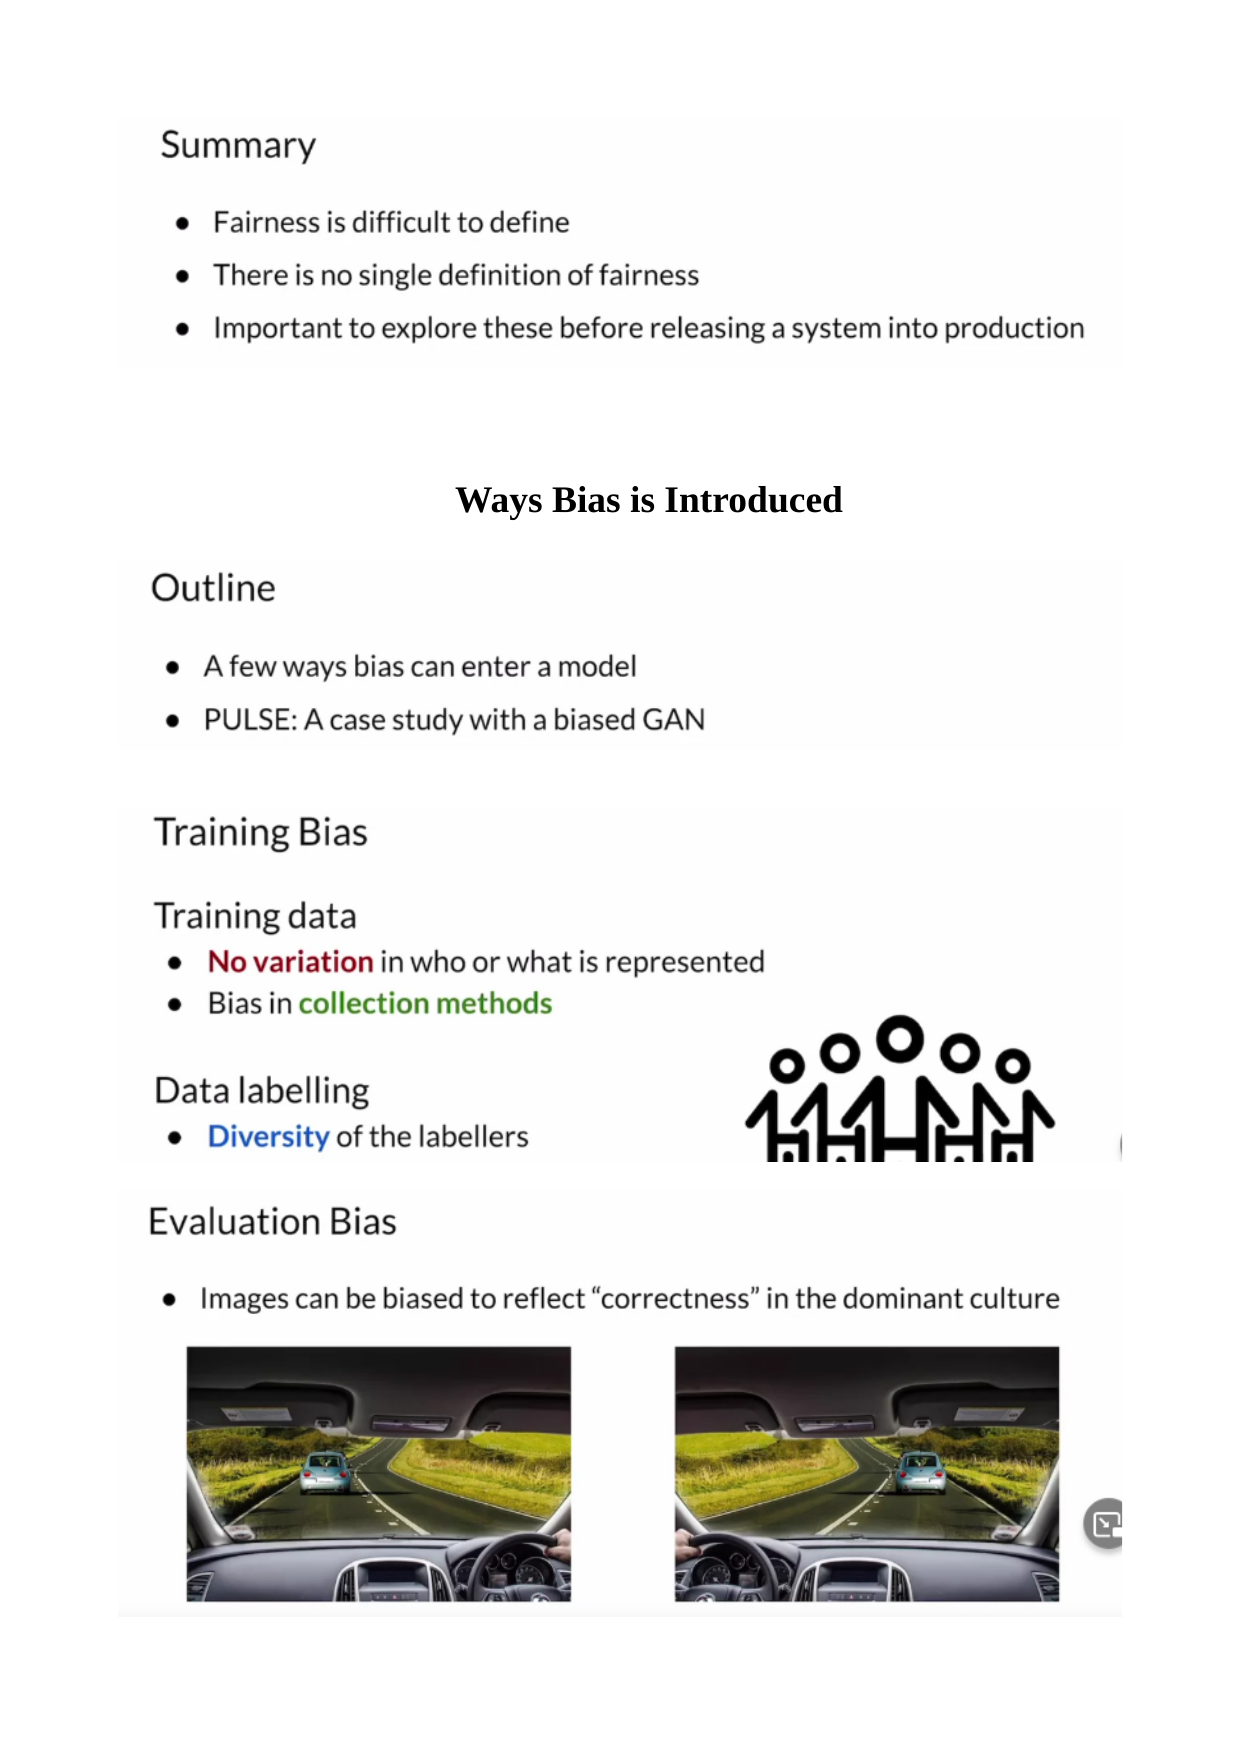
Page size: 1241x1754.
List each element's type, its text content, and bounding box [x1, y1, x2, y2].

picture [118, 807, 1123, 1162]
picture [118, 1190, 1123, 1617]
picture [118, 561, 1123, 750]
subtitle Ways Bias is Introduced [118, 477, 1122, 521]
picture [118, 118, 1123, 367]
